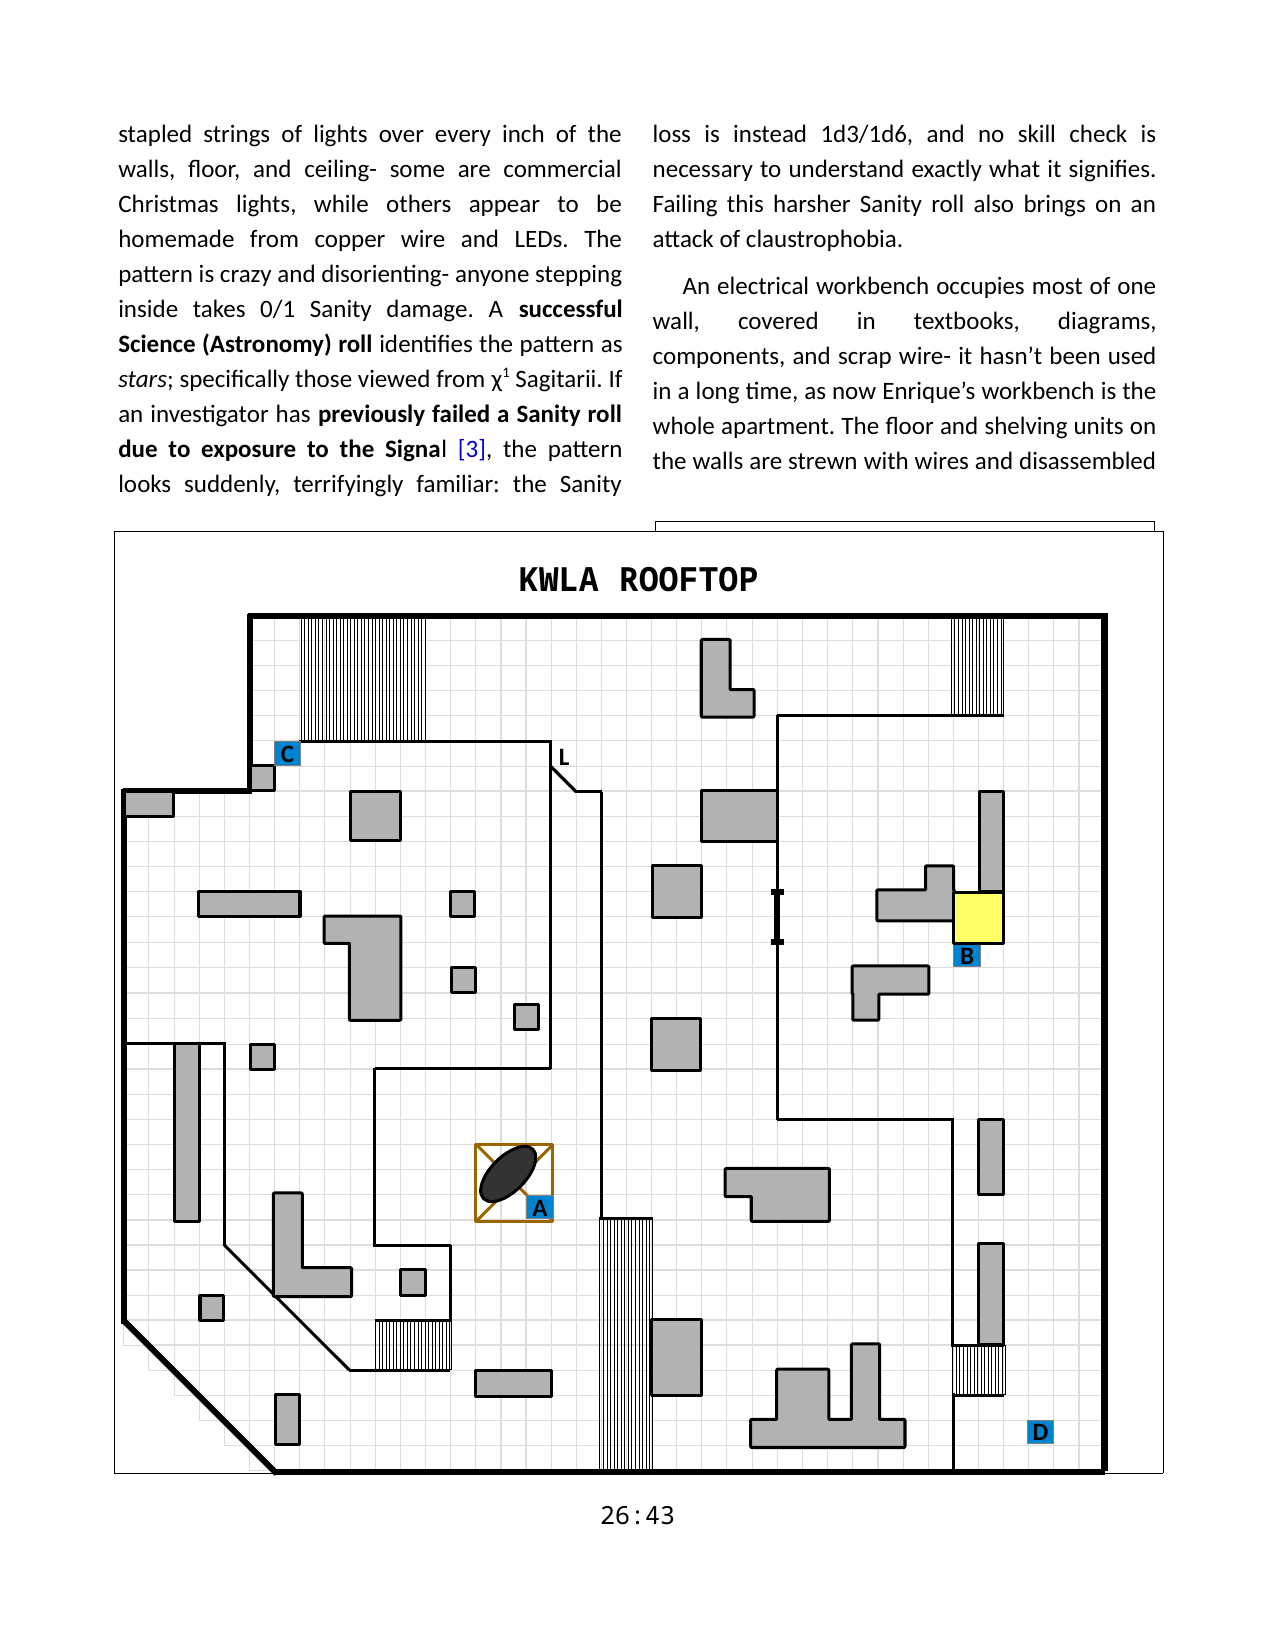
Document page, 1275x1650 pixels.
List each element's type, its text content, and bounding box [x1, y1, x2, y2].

text An electrical workbench occupies most of one wall, covered in textbooks, diagrams, components, and scrap wire- it hasn’t been used in a long time, as now Enrique’s workbench is the whole apartment. The floor and shelving units on the walls are strewn with wires and disassembled [652, 270, 1157, 476]
text stapled strings of lights over every inch of the walls, floor, and ceiling- some are commercial Christmas lights, while others appear to be homemade from copper wire and LEDs. The pattern is crazy and disorienting- anyone stepping inside takes 0/1 Sanity damage. A successful Science (Astronomy) roll identifies the pattern as stars; specifically those viewed from χ1 Sagitarii. If an investigator has previously failed a Sanity roll due to exposure to the Signal [3], the pattern looks suddenly, terrifyingly familiar: the Sanity [118, 118, 622, 499]
subtitle KWLA ROOFTOP [123, 555, 1154, 601]
text loss is instead 1d3/1d6, and no skill check is necessary to understand exactly what it signifies. Failing this harsher Sanity roll also brings on an attack of claustrophobia. [652, 118, 1157, 254]
